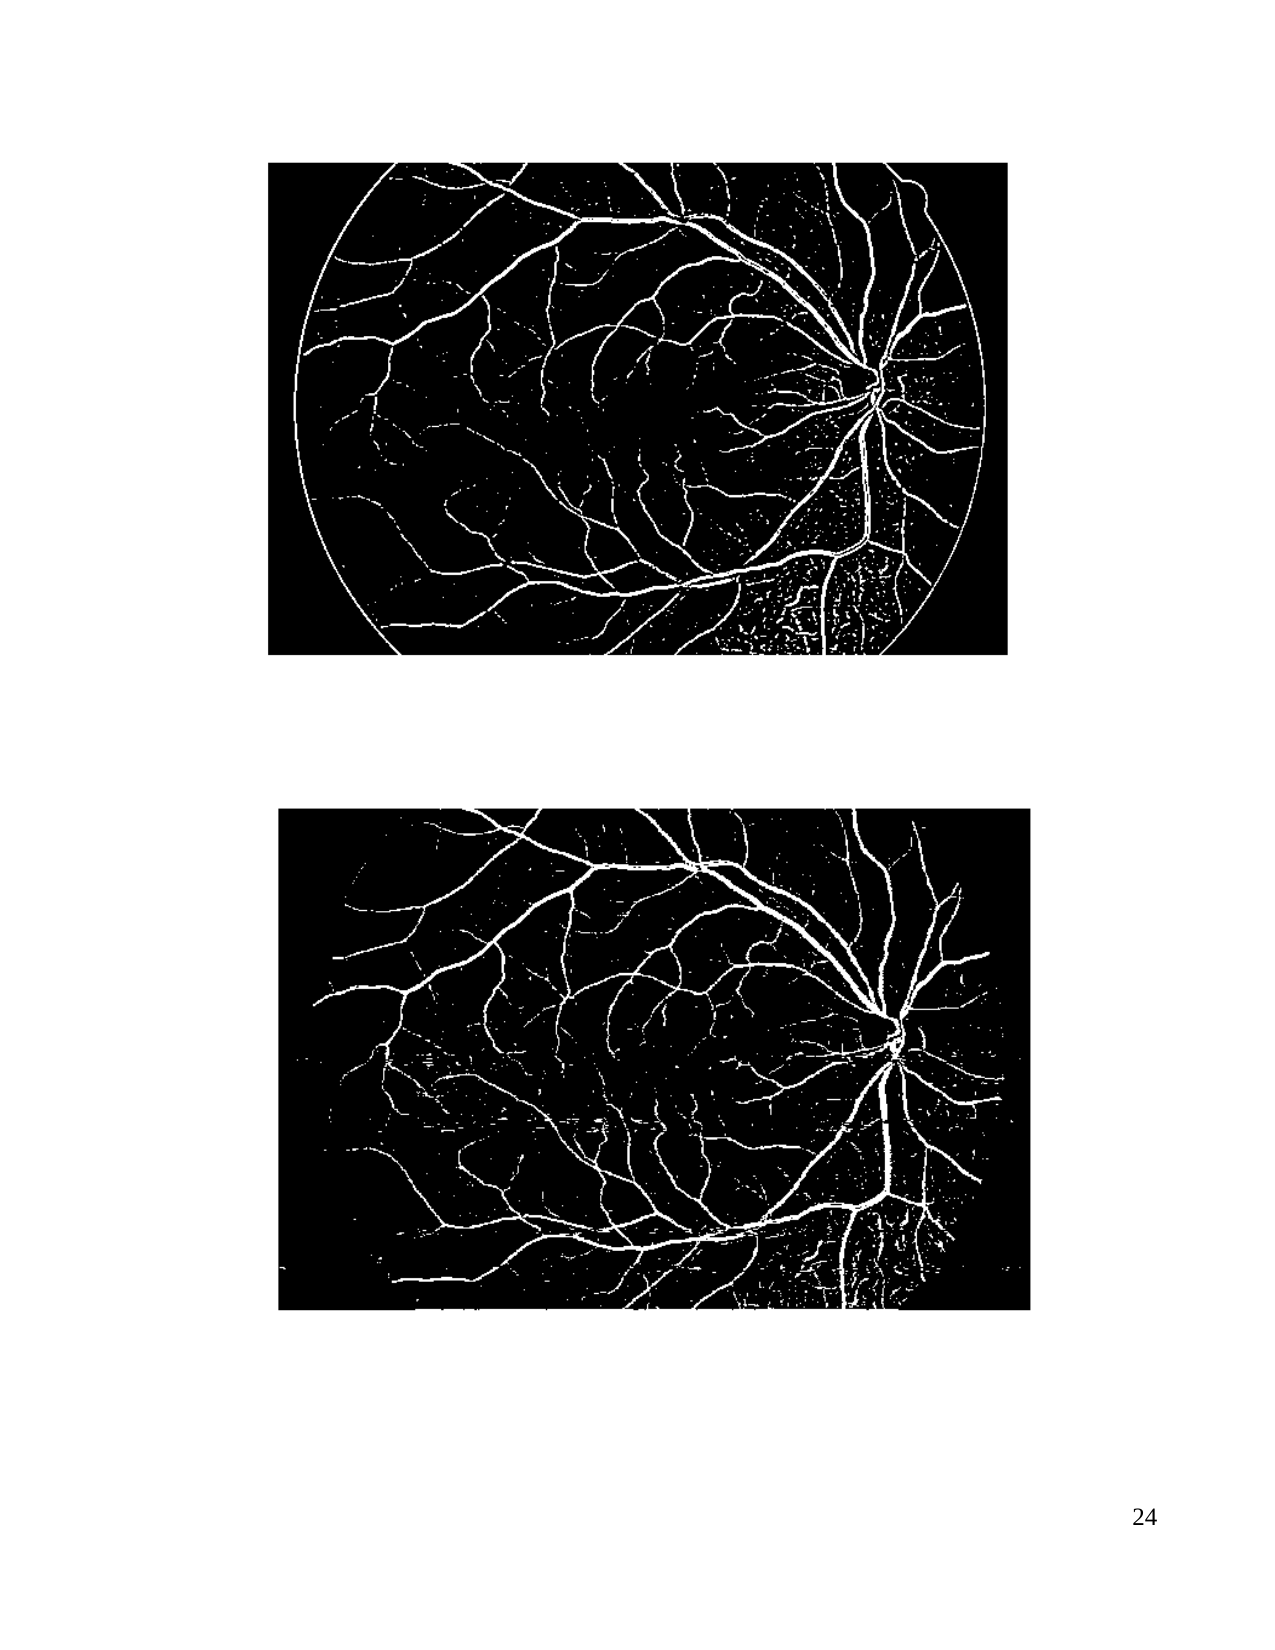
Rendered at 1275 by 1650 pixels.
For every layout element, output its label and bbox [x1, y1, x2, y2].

picture [250, 118, 1025, 700]
picture [260, 763, 1049, 1356]
